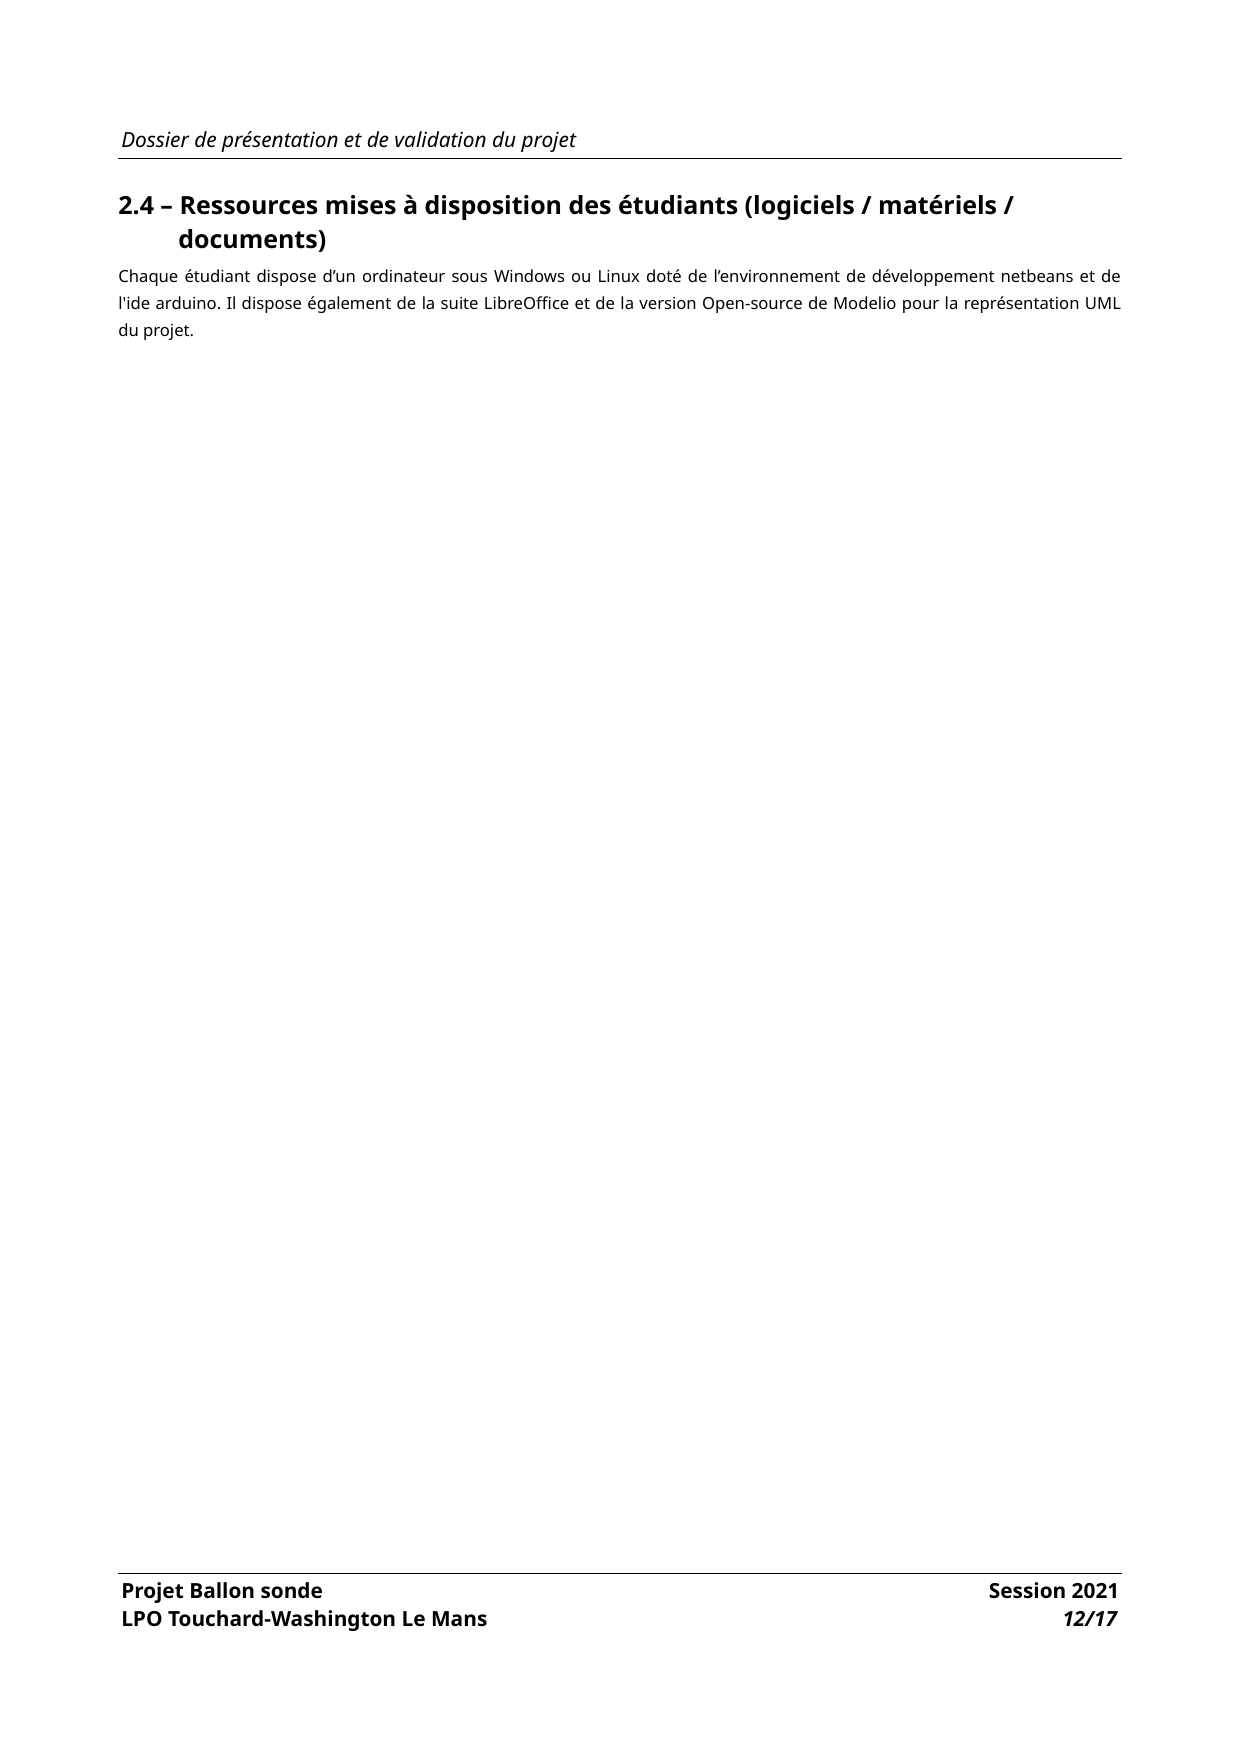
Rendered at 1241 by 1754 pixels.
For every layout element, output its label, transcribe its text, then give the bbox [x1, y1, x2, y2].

subtitle Ressources mises à disposition des étudiants (logiciels / matériels / documents) [118, 188, 1122, 256]
text Chaque étudiant dispose d’un ordinateur sous Windows ou Linux doté de l’environnement de développement netbeans et de l'ide arduino. Il dispose également de la suite LibreOffice et de la version Open-source de Modelio pour la représentation UML du projet. [118, 264, 1122, 342]
